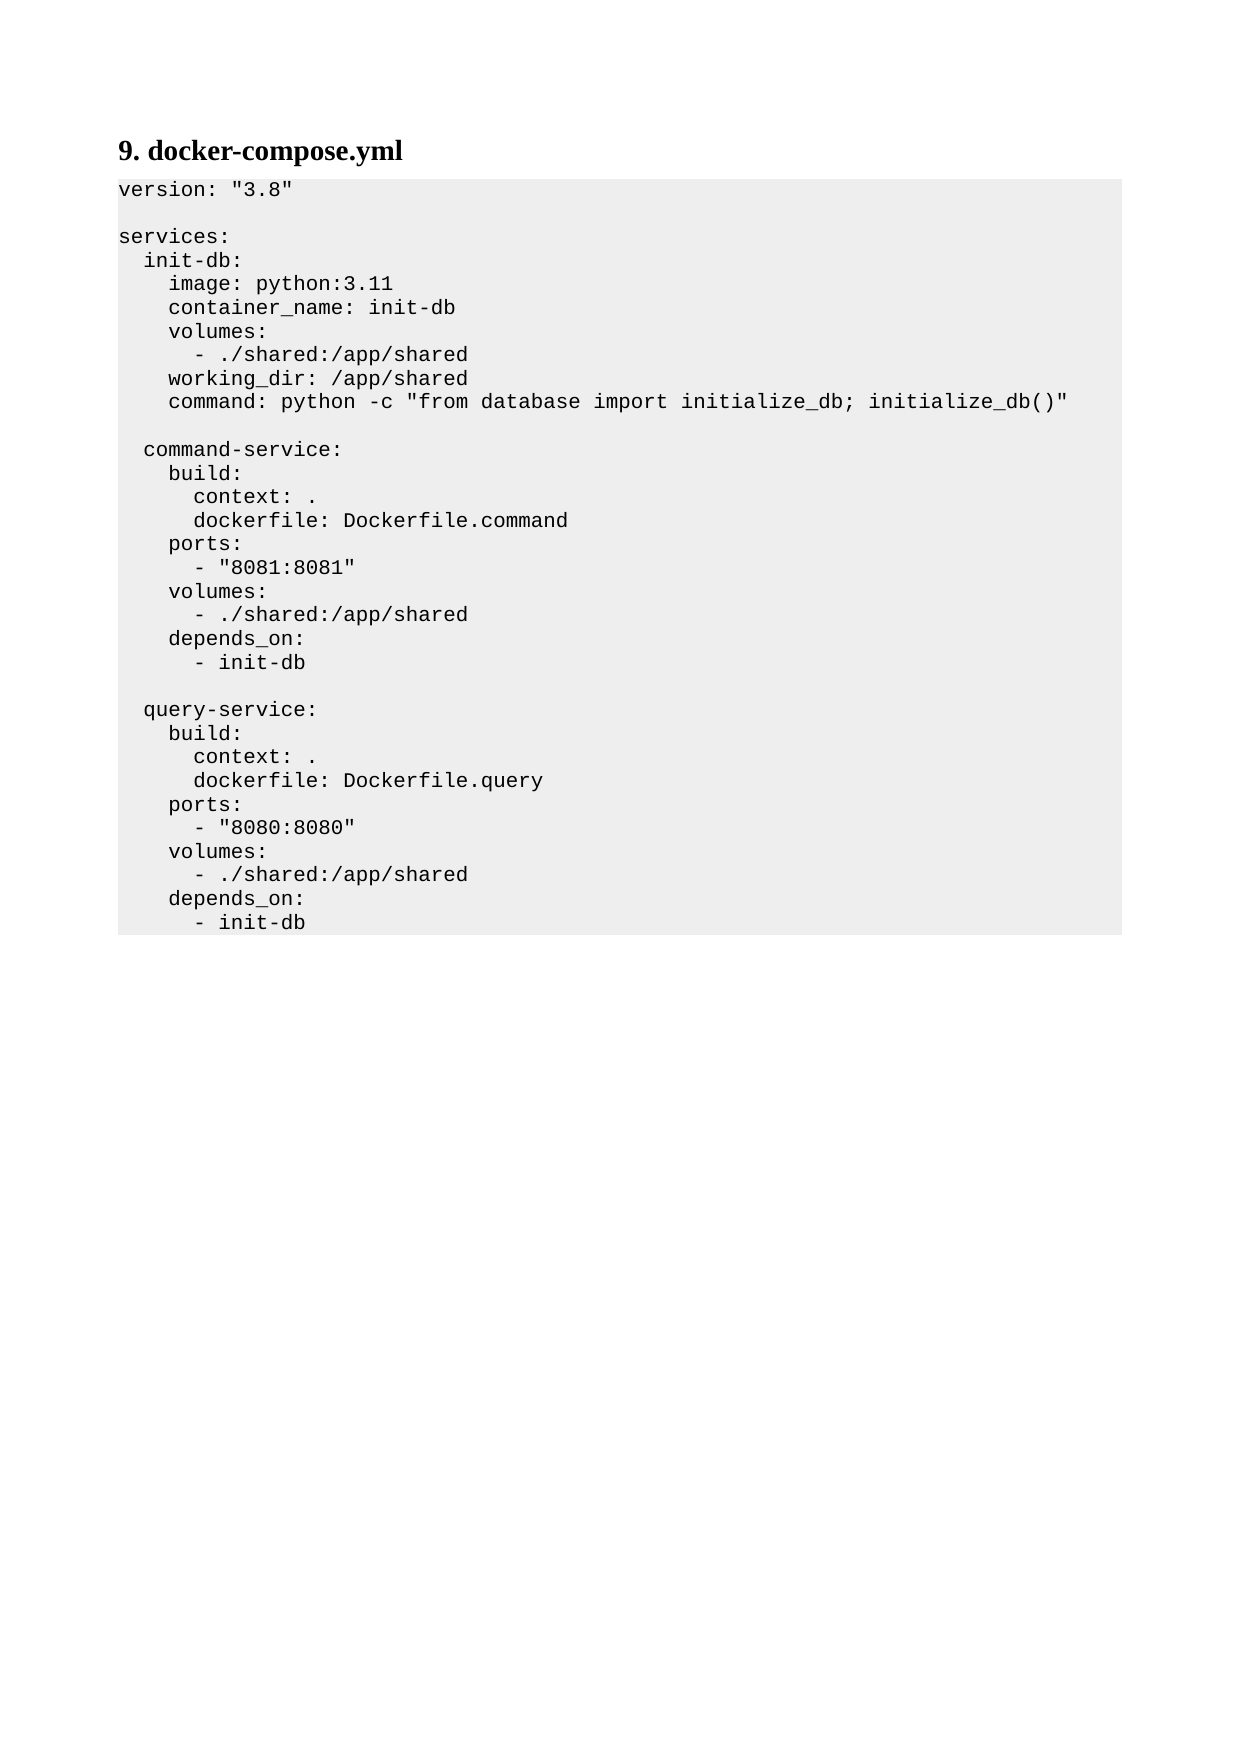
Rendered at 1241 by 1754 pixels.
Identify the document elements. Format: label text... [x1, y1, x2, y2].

text command: python -c "from database import initialize_db; initialize_db()" [118, 392, 1122, 415]
text volumes: [118, 581, 1122, 604]
text context: . [118, 486, 1122, 510]
text - init-db [118, 652, 1122, 675]
text - "8080:8080" [118, 817, 1122, 841]
text depends_on: [118, 628, 1122, 652]
text build: [118, 462, 1122, 486]
text - "8081:8081" [118, 557, 1122, 581]
text - ./shared:/app/shared [118, 344, 1122, 368]
text context: . [118, 746, 1122, 770]
text working_dir: /app/shared [118, 368, 1122, 392]
text build: [118, 723, 1122, 746]
text ports: [118, 793, 1122, 817]
text command-service: [118, 439, 1122, 462]
text - ./shared:/app/shared [118, 604, 1122, 628]
text services: [118, 226, 1122, 250]
text query-service: [118, 699, 1122, 723]
text init-db: [118, 250, 1122, 273]
text depends_on: [118, 888, 1122, 912]
subtitle 9. docker-compose.yml [118, 133, 1122, 166]
text image: python:3.11 [118, 273, 1122, 297]
text volumes: [118, 321, 1122, 344]
text version: "3.8" [118, 179, 1122, 202]
text dockerfile: Dockerfile.command [118, 510, 1122, 533]
text - ./shared:/app/shared [118, 864, 1122, 888]
text volumes: [118, 841, 1122, 864]
text container_name: init-db [118, 297, 1122, 321]
text ports: [118, 533, 1122, 557]
text - init-db [118, 912, 1122, 935]
text dockerfile: Dockerfile.query [118, 770, 1122, 793]
